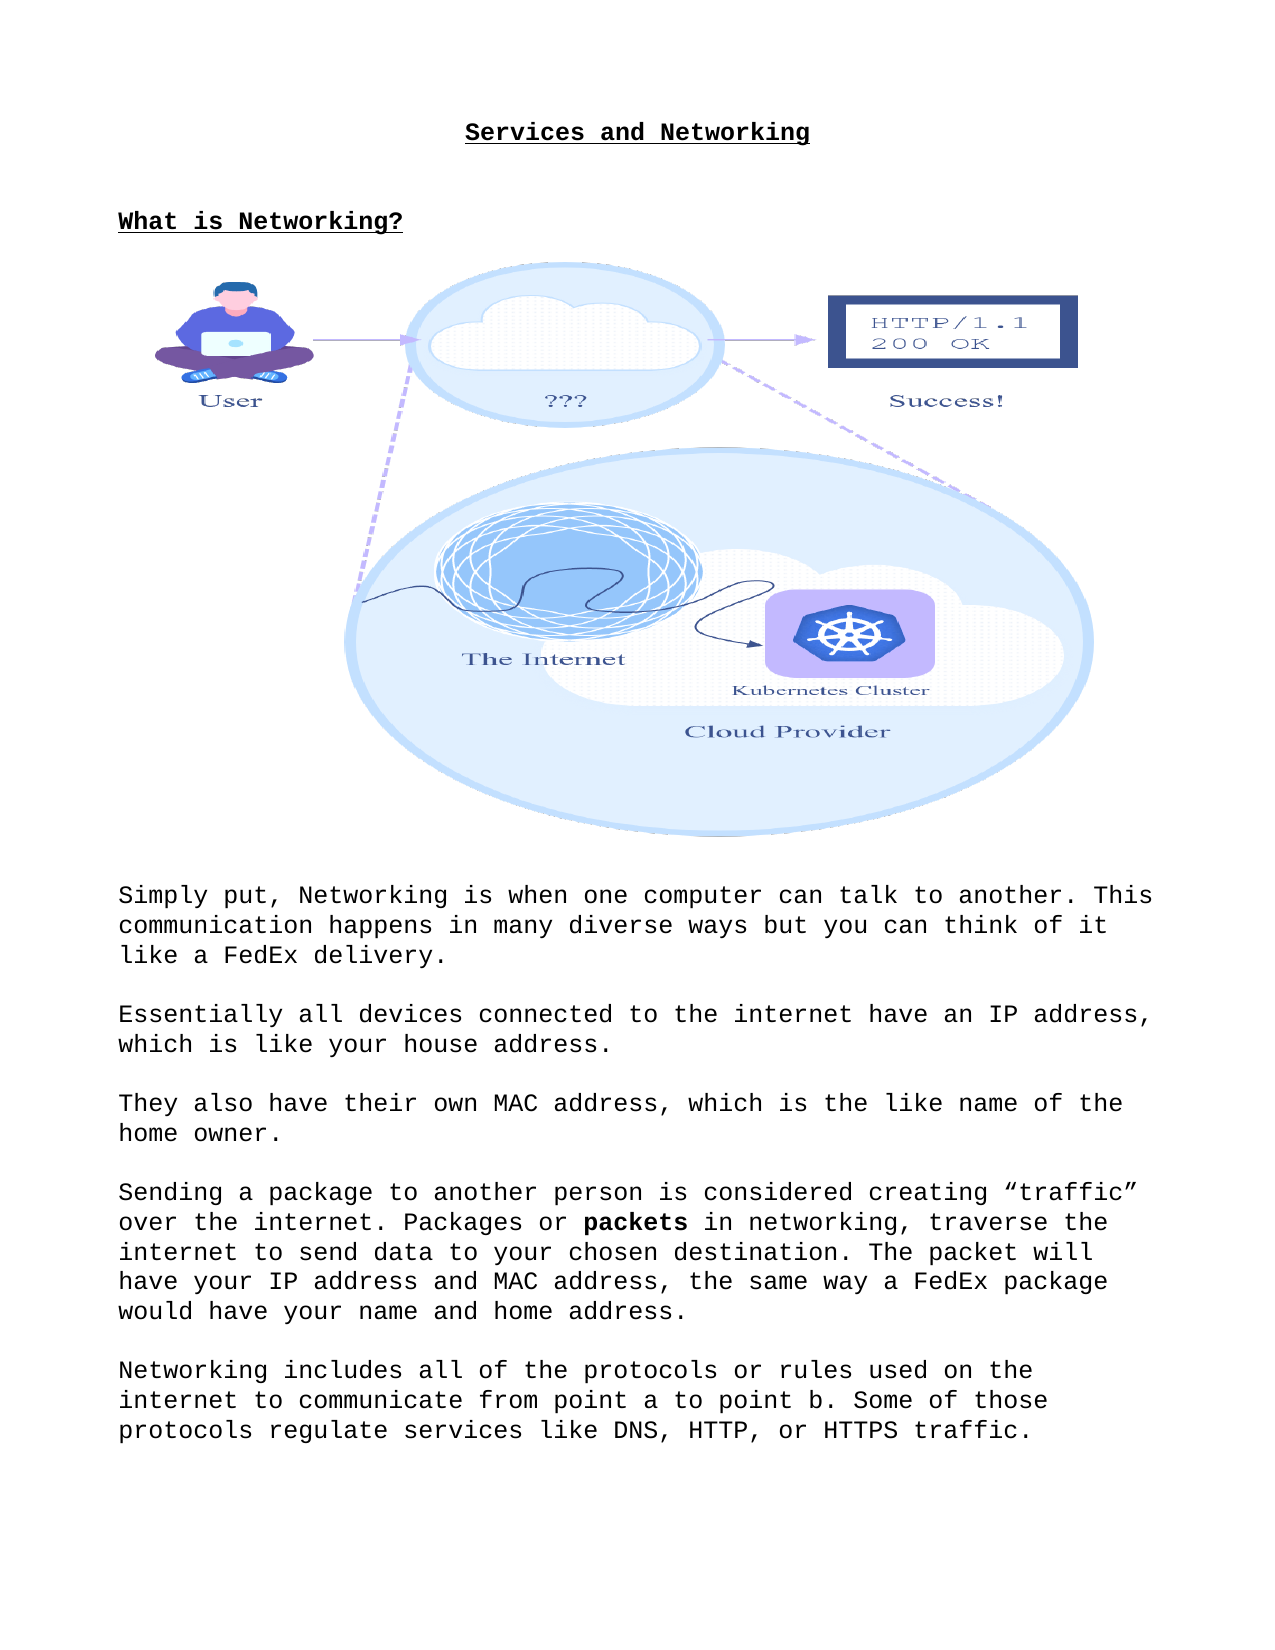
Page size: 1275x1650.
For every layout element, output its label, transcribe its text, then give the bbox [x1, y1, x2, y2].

text What is Networking? [118, 207, 1157, 237]
text They also have their own MAC address, which is the like name of the home owner. [118, 1089, 1157, 1149]
picture [121, 252, 1114, 854]
text Sending a package to another person is considered creating “traffic” over the internet. Packages or packets in networking, traverse the internet to send data to your chosen destination. The packet will have your IP address and MAC address, the same way a FedEx package would have your name and home address. [118, 1178, 1157, 1327]
text Networking includes all of the protocols or rules used on the internet to communicate from point a to point b. Some of those protocols regulate services like DNS, HTTP, or HTTPS traffic. [118, 1357, 1157, 1446]
text Essentially all devices connected to the internet have an IP address, which is like your house address. [118, 1000, 1157, 1060]
text Services and Networking [118, 118, 1157, 148]
text Simply put, Networking is when one computer can talk to another. This communication happens in many diverse ways but you can think of it like a FedEx delivery. [118, 882, 1157, 971]
